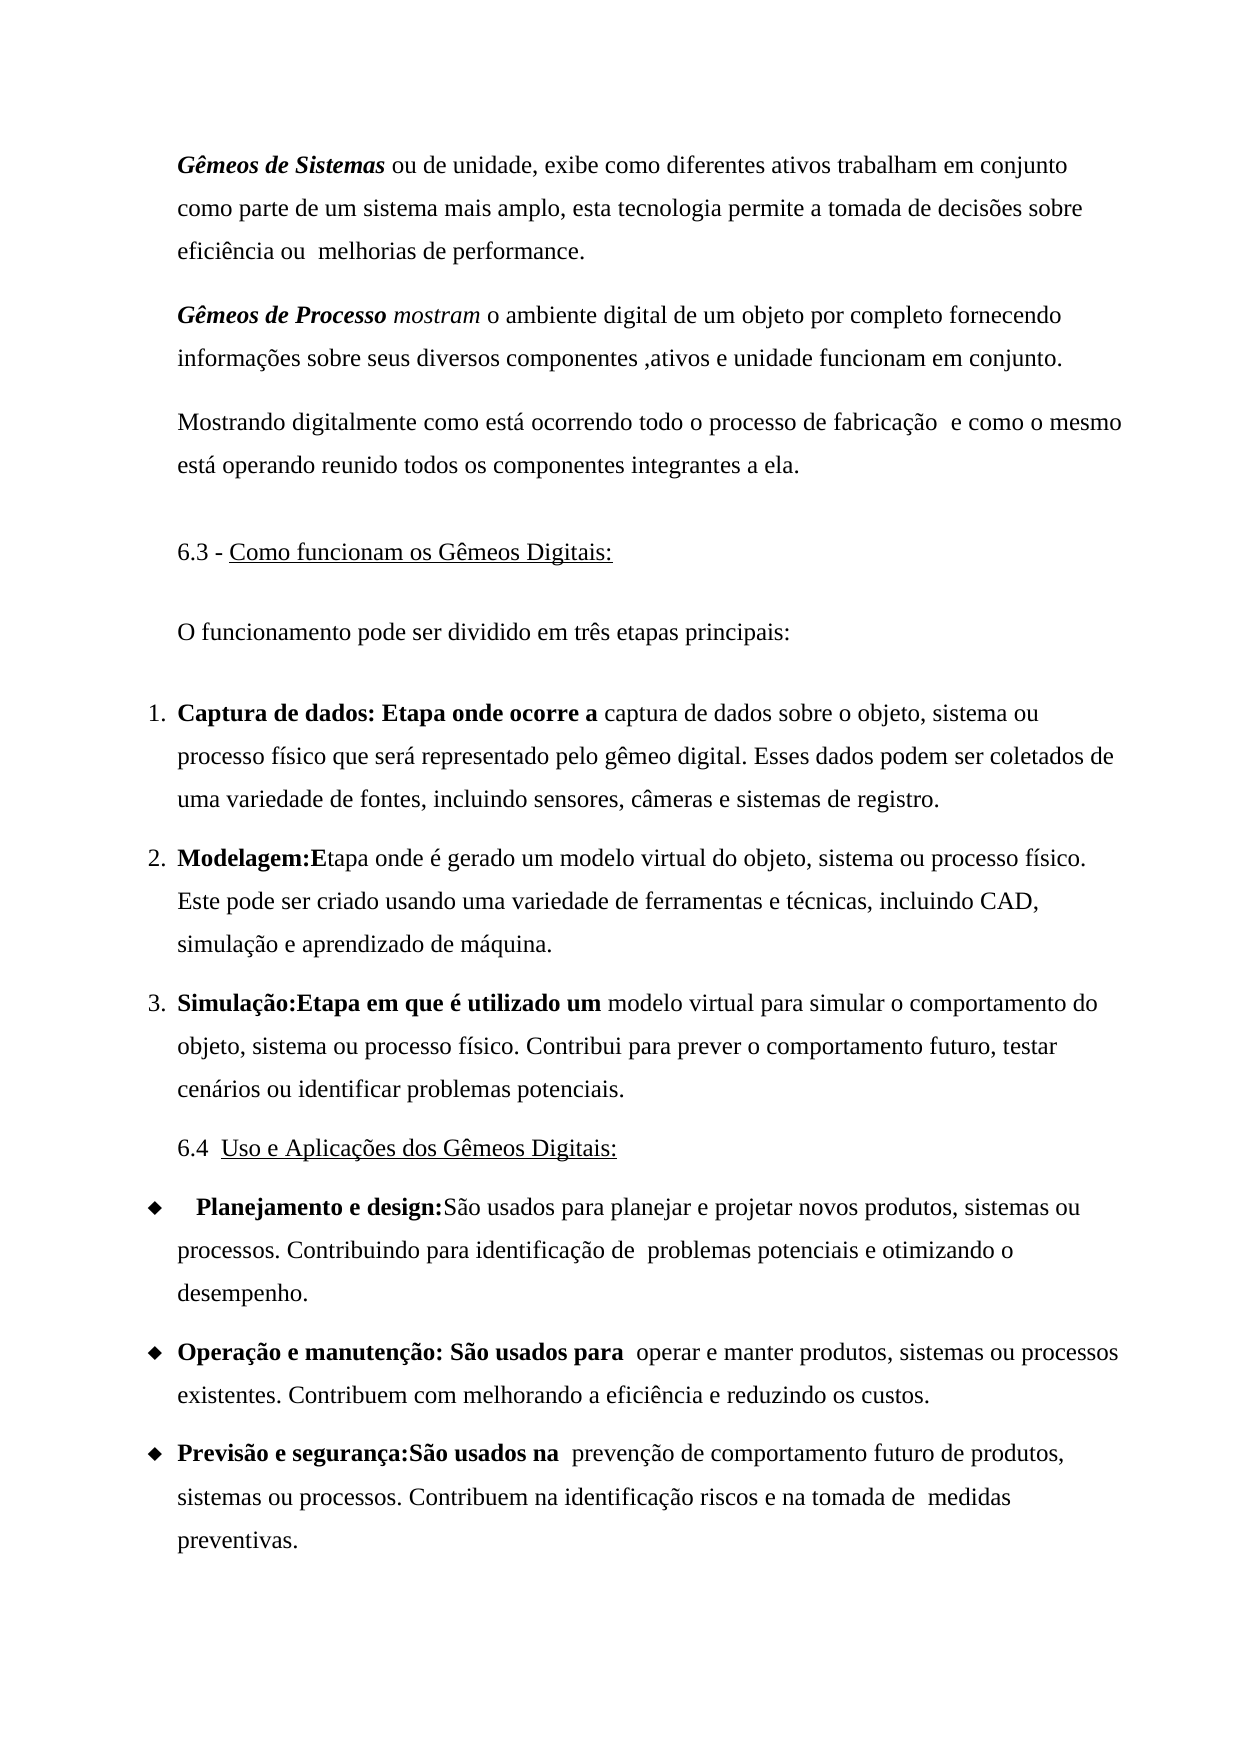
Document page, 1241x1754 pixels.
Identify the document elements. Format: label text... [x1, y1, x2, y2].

list Captura de dados: Etapa onde ocorre a captura de dados sobre o objeto, sistema ou processo físico que será representado pelo gêmeo digital. Esses dados podem ser coletados de uma variedade de fontes, incluindo sensores, câmeras e sistemas de registro. [177, 698, 1123, 813]
text Gêmeos de Processo mostram o ambiente digital de um objeto por completo fornecendo informações sobre seus diversos componentes ,ativos e unidade funcionam em conjunto. [177, 300, 1123, 372]
list Operação e manutenção: São usados para operar e manter produtos, sistemas ou processos existentes. Contribuem com melhorando a eficiência e reduzindo os custos. [177, 1337, 1123, 1408]
list Modelagem:Etapa onde é gerado um modelo virtual do objeto, sistema ou processo físico. Este pode ser criado usando uma variedade de ferramentas e técnicas, incluindo CAD, simulação e aprendizado de máquina. [177, 843, 1123, 958]
text Mostrando digitalmente como está ocorrendo todo o processo de fabricação e como o mesmo está operando reunido todos os componentes integrantes a ela. [177, 407, 1123, 479]
list Planejamento e design:São usados para planejar e projetar novos produtos, sistemas ou processos. Contribuindo para identificação de problemas potenciais e otimizando o desempenho. [177, 1192, 1123, 1307]
text 6.3 - Como funcionam os Gêmeos Digitais: [177, 537, 1123, 565]
text O funcionamento pode ser dividido em três etapas principais: [177, 617, 1123, 646]
list Simulação:Etapa em que é utilizado um modelo virtual para simular o comportamento do objeto, sistema ou processo físico. Contribui para prever o comportamento futuro, testar cenários ou identificar problemas potenciais. [177, 988, 1123, 1103]
list 6.4 Uso e Aplicações dos Gêmeos Digitais: [177, 1133, 1123, 1162]
list Previsão e segurança:São usados na prevenção de comportamento futuro de produtos, sistemas ou processos. Contribuem na identificação riscos e na tomada de medidas preventivas. [177, 1438, 1123, 1553]
text Gêmeos de Sistemas ou de unidade, exibe como diferentes ativos trabalham em conjunto como parte de um sistema mais amplo, esta tecnologia permite a tomada de decisões sobre eficiência ou melhorias de performance. [177, 150, 1123, 265]
